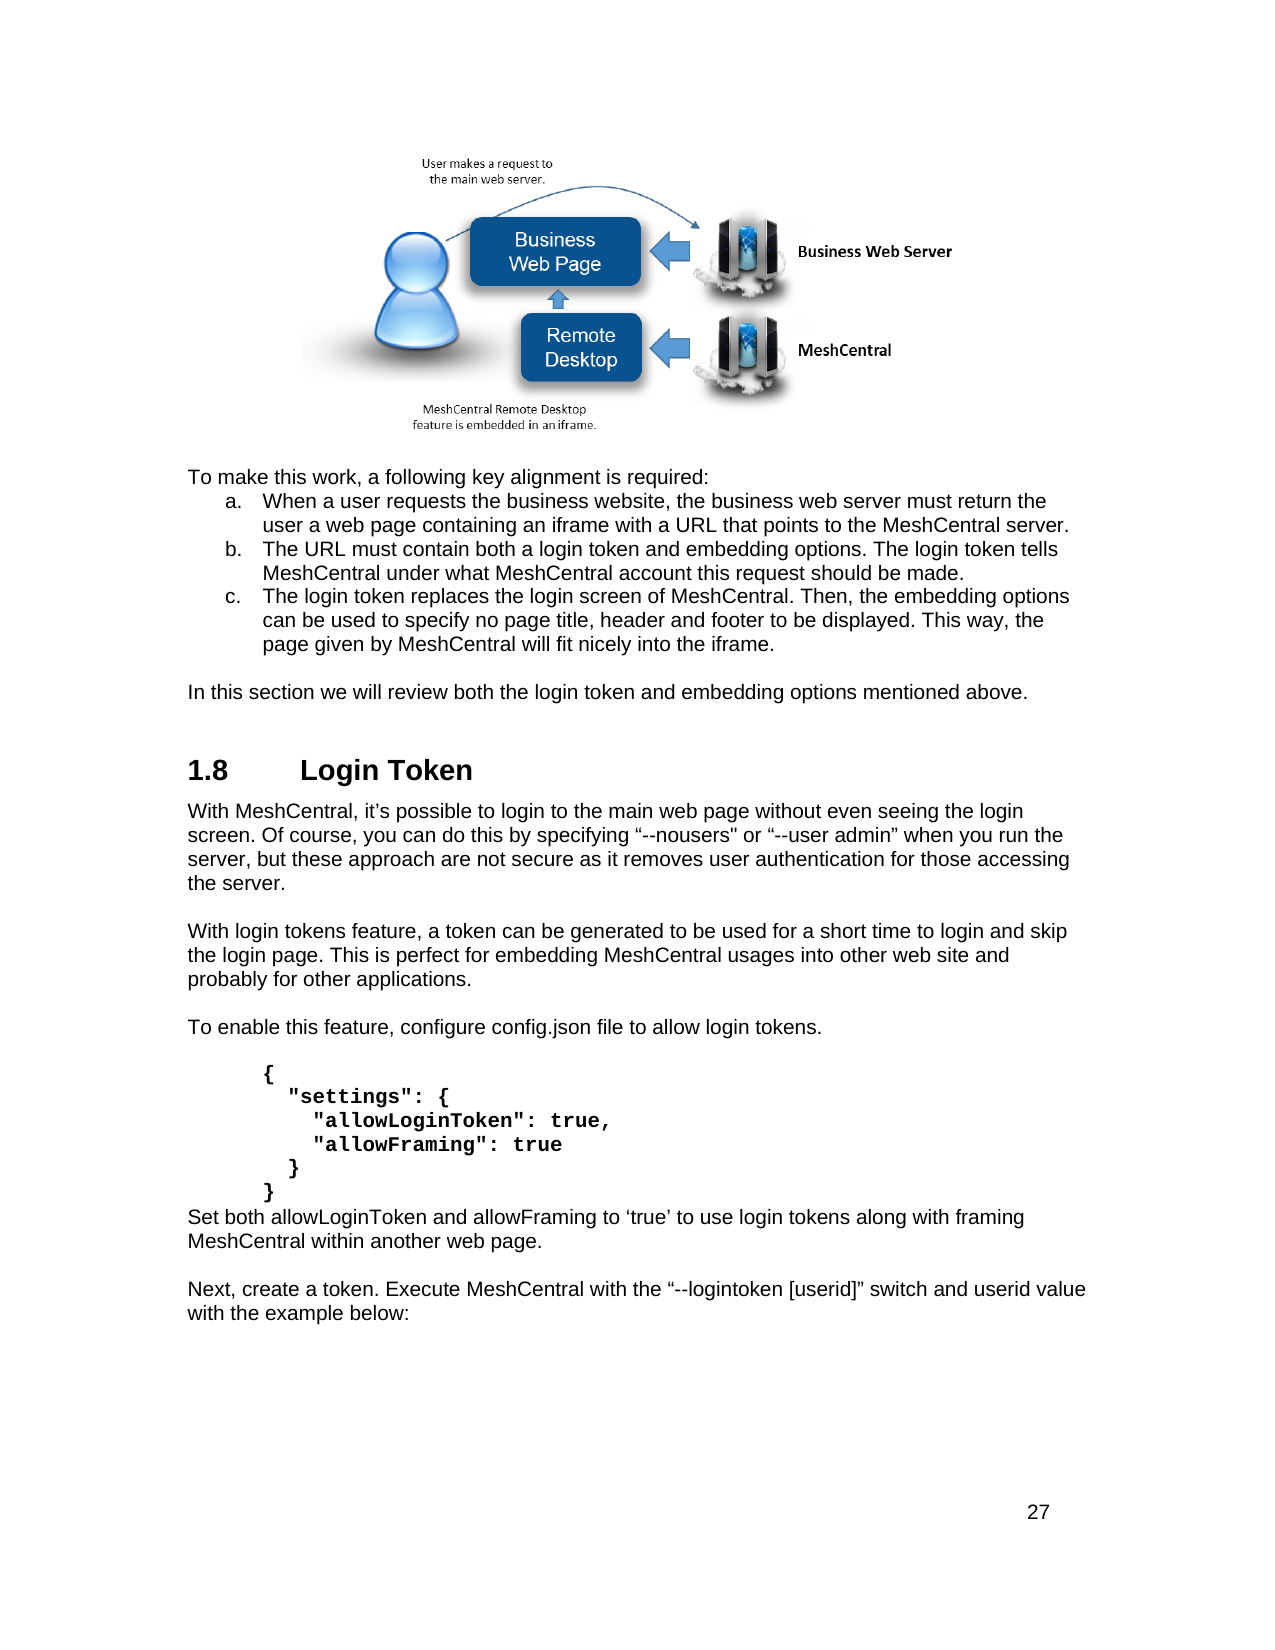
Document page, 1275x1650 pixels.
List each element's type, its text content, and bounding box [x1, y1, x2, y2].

text To make this work, a following key alignment is required: [187, 464, 1087, 488]
text } [262, 1157, 1087, 1181]
list When a user requests the business website, the business web server must return the user a web page containing an iframe with a URL that points to the MeshCentral server. [225, 488, 1087, 536]
text With login tokens feature, a token can be generated to be used for a short time to login and skip the login page. This is perfect for embedding MeshCentral usages into other web site and probably for other applications. [187, 919, 1087, 991]
text "allowLoginToken": true, [262, 1110, 1087, 1134]
text Next, create a token. Execute MeshCentral with the “--logintoken [userid]” switch and userid value with the example below: [187, 1276, 1087, 1324]
list The login token replaces the login screen of MeshCentral. Then, the embedding options can be used to specify no page title, header and footer to be displayed. This way, the page given by MeshCentral will fit nicely into the iframe. [225, 584, 1087, 656]
text With MeshCentral, it’s possible to login to the main web page without even seeing the login screen. Of course, you can do this by specifying “--nousers" or “--user admin” when you run the server, but these approach are not secure as it removes user authentication for those accessing the server. [187, 799, 1087, 895]
text "allowFraming": true [262, 1134, 1087, 1157]
text Set both allowLoginToken and allowFraming to ‘true’ to use login tokens along with framing MeshCentral within another web page. [187, 1204, 1087, 1252]
text { [262, 1063, 1087, 1086]
text In this section we will review both the login token and embedding options mentioned above. [187, 680, 1087, 704]
text To enable this feature, configure config.json file to allow login tokens. [187, 1015, 1087, 1039]
text "settings": { [262, 1086, 1087, 1110]
text } [262, 1181, 1087, 1204]
list The URL must contain both a login token and embedding options. The login token tells MeshCentral under what MeshCentral account this request should be made. [225, 536, 1087, 584]
subtitle Login Token [187, 753, 1087, 787]
